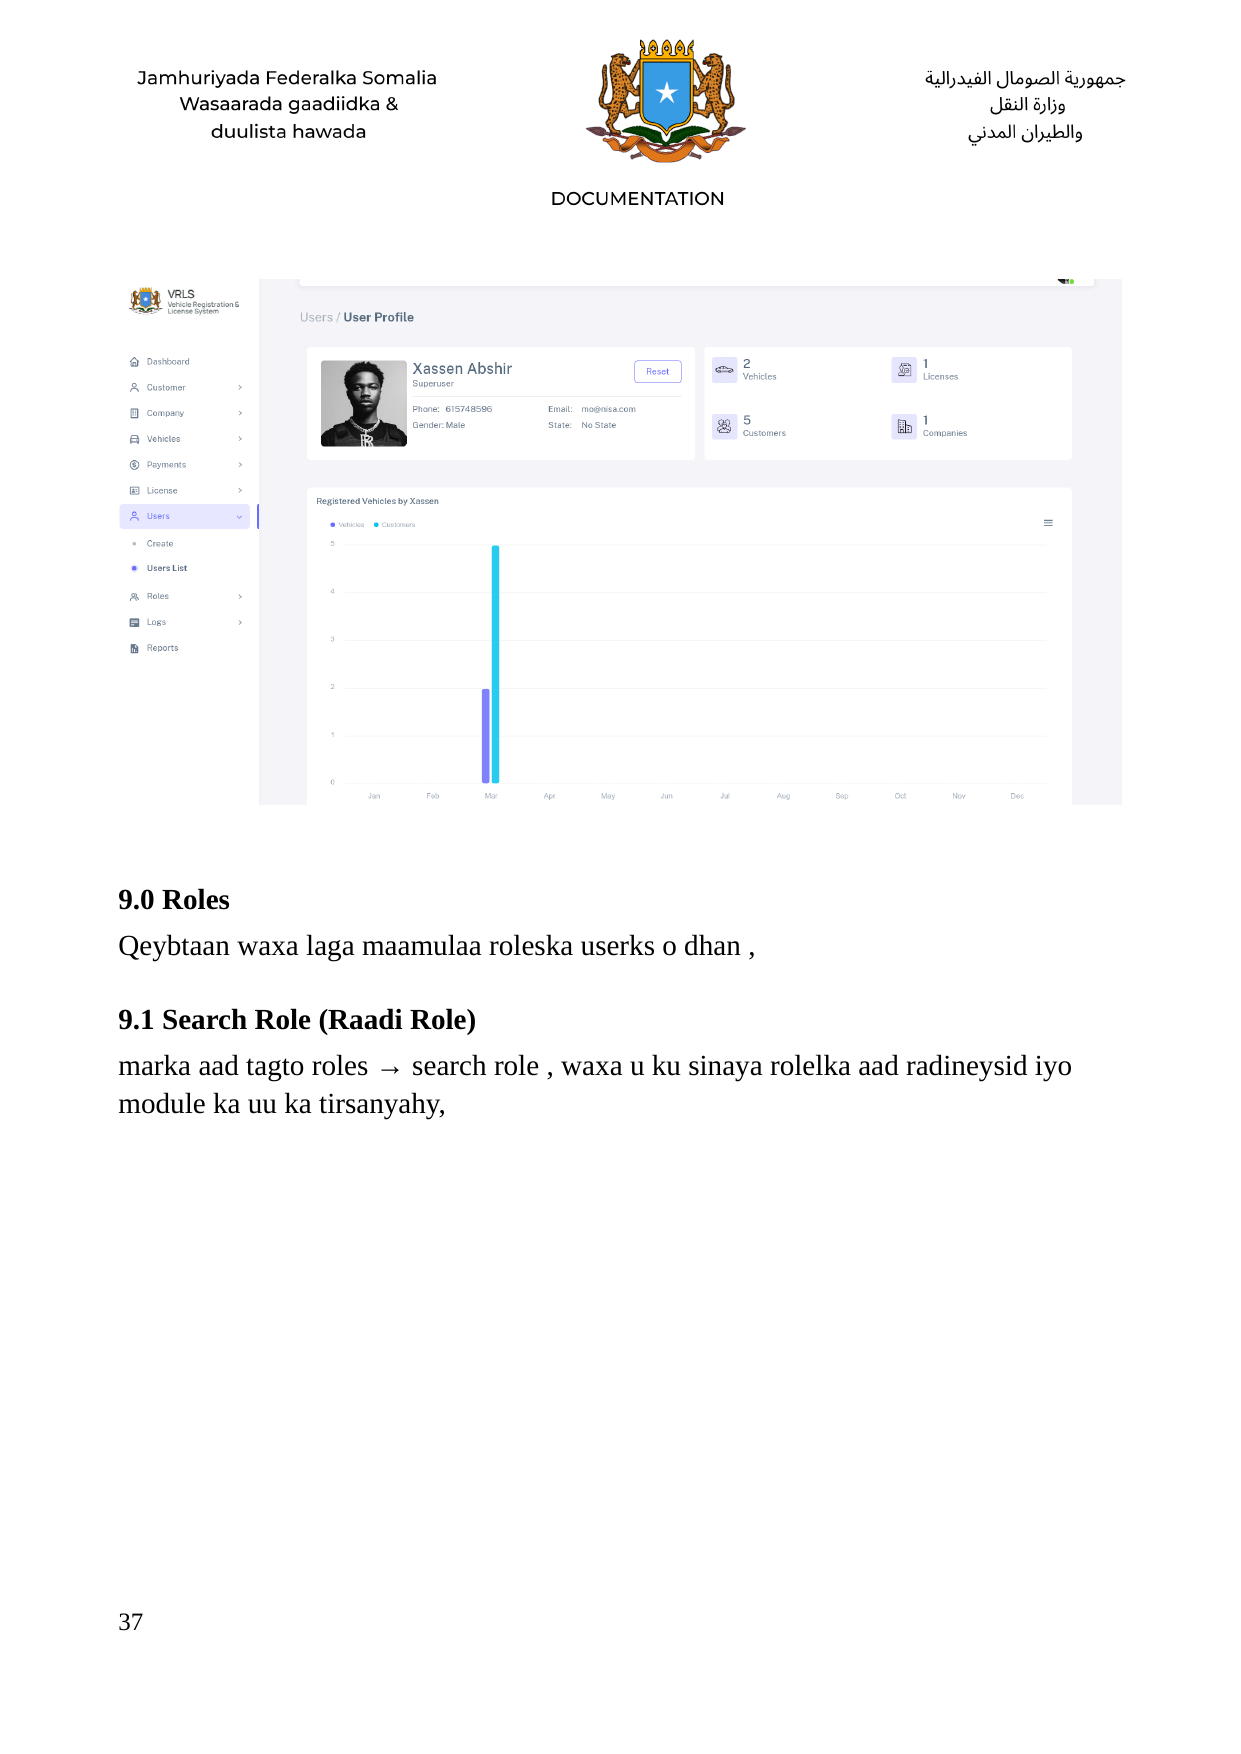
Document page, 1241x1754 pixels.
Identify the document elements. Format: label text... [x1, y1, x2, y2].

picture [118, 279, 1123, 805]
subtitle 9.1 Search Role (Raadi Role) [118, 1002, 1122, 1035]
subtitle 9.0 Roles [118, 882, 1122, 915]
text marka aad tagto roles → search role , waxa u ku sinaya rolelka aad radineysid iyo module ka uu ka tirsanyahy, [118, 1048, 1122, 1120]
text Qeybtaan waxa laga maamulaa roleska userks o dhan , [118, 928, 1122, 961]
picture [118, 19, 1157, 228]
